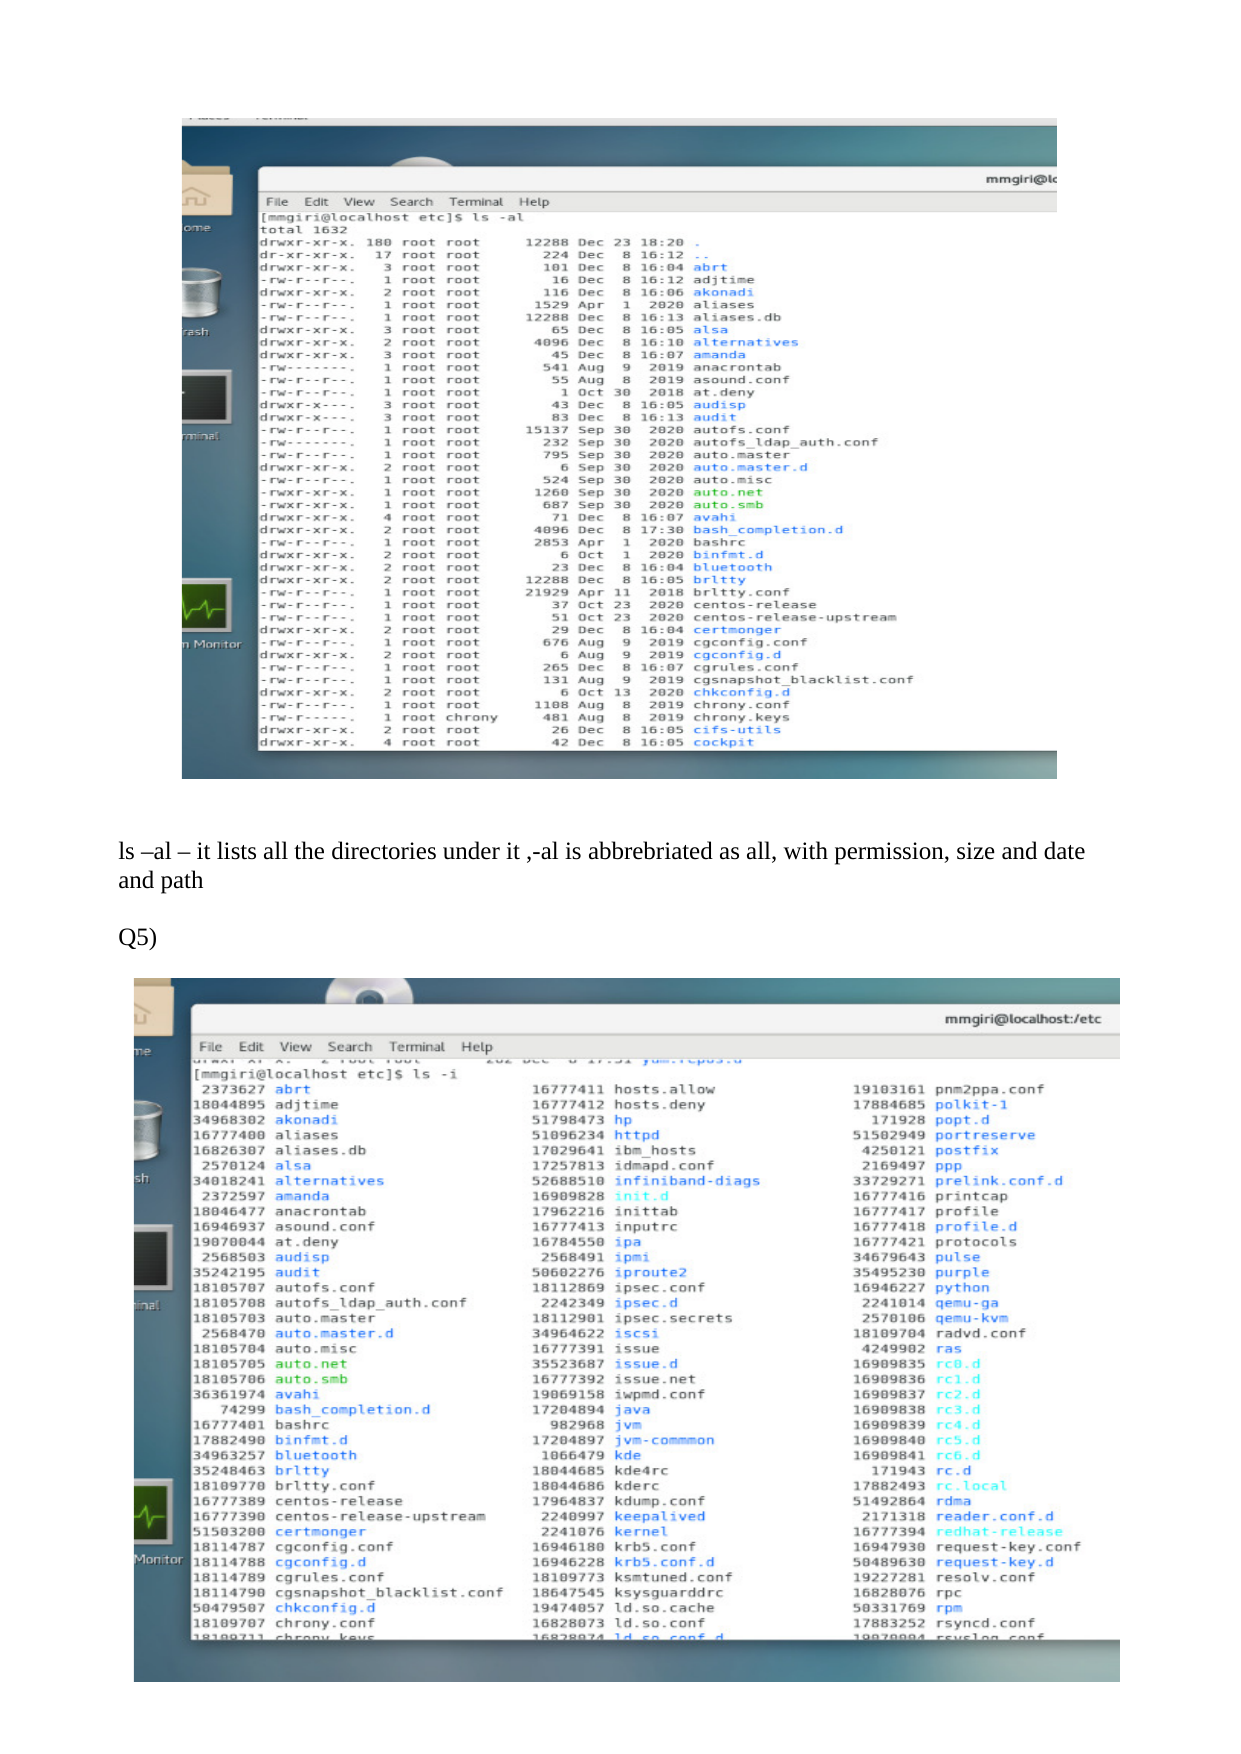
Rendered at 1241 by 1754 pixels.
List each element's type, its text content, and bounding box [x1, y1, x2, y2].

text Q5) [118, 922, 1122, 951]
picture [133, 978, 852, 1682]
text ls –al – it lists all the directories under it ,-al is abbrebriated as all, with permission, size and date and path [118, 836, 1122, 893]
picture [181, 118, 590, 779]
